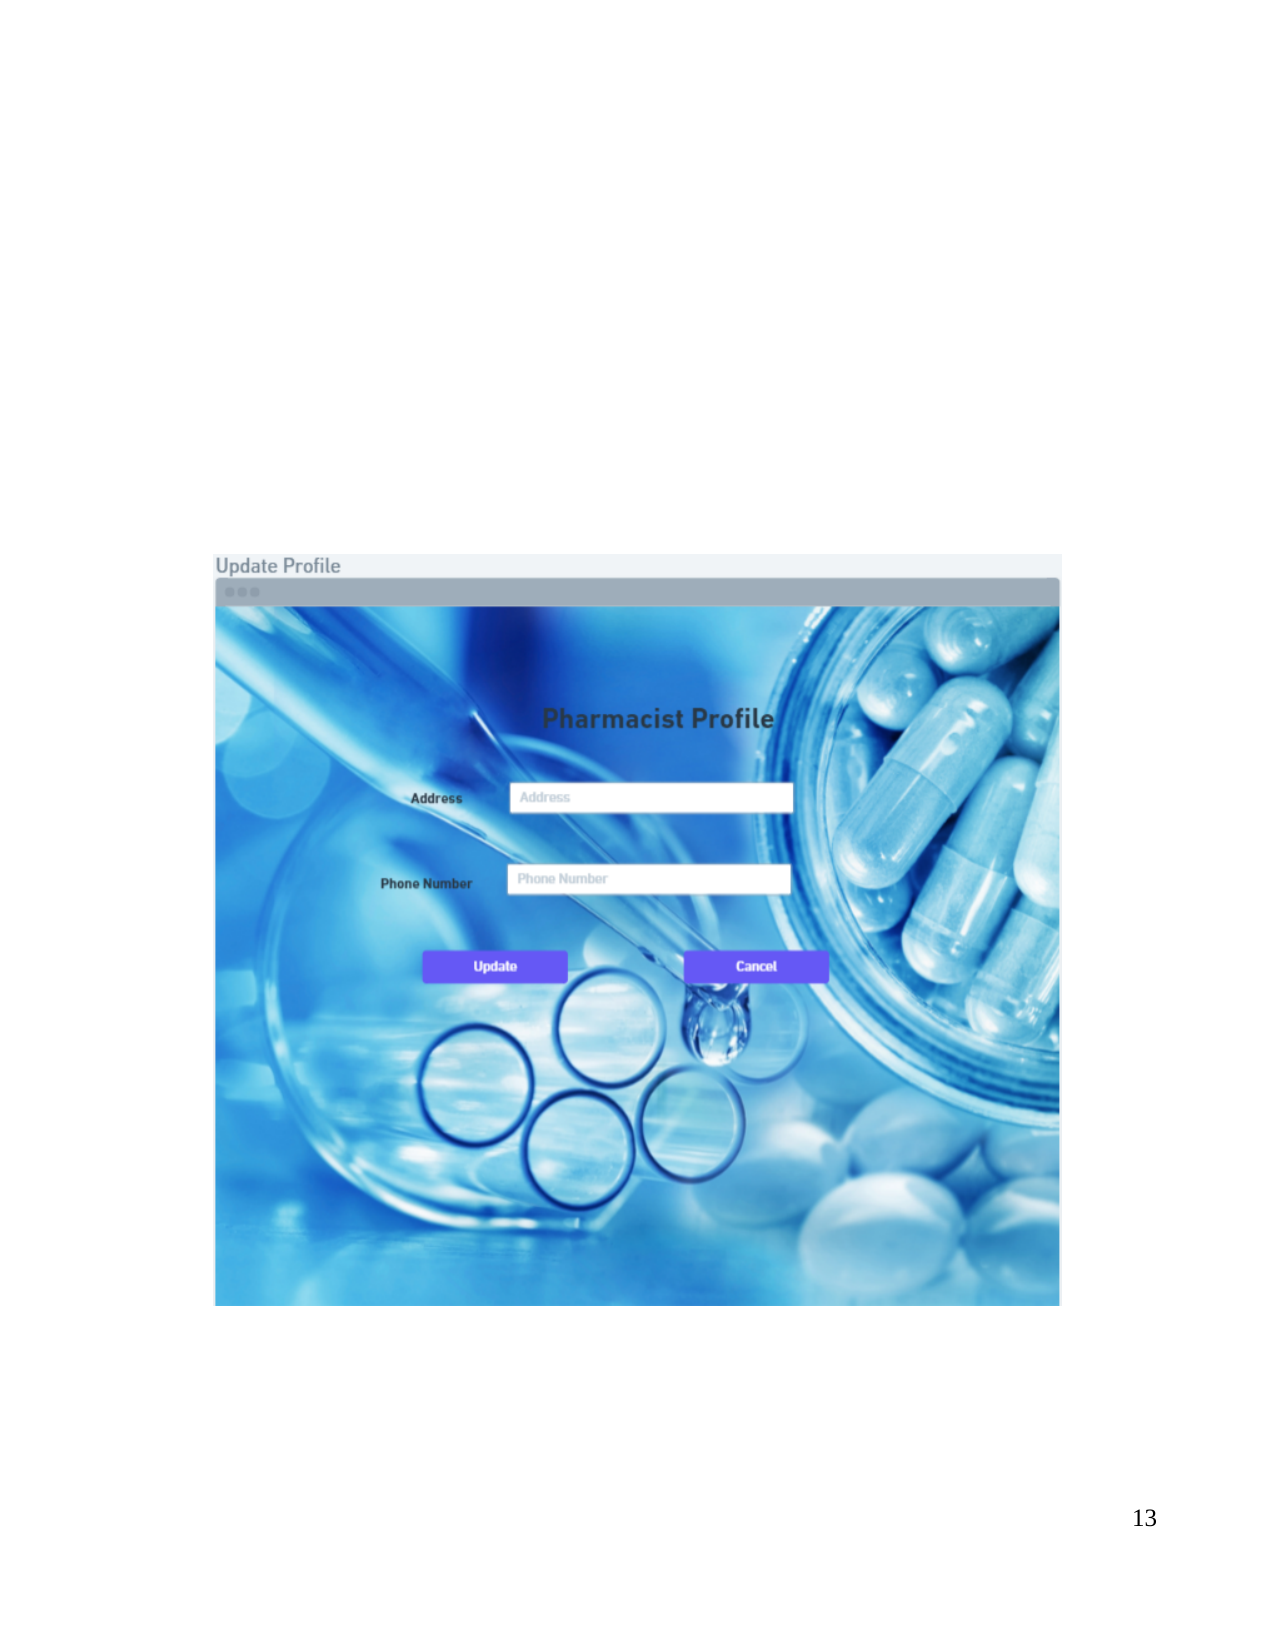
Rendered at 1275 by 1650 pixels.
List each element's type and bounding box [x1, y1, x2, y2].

picture [213, 554, 1062, 1306]
